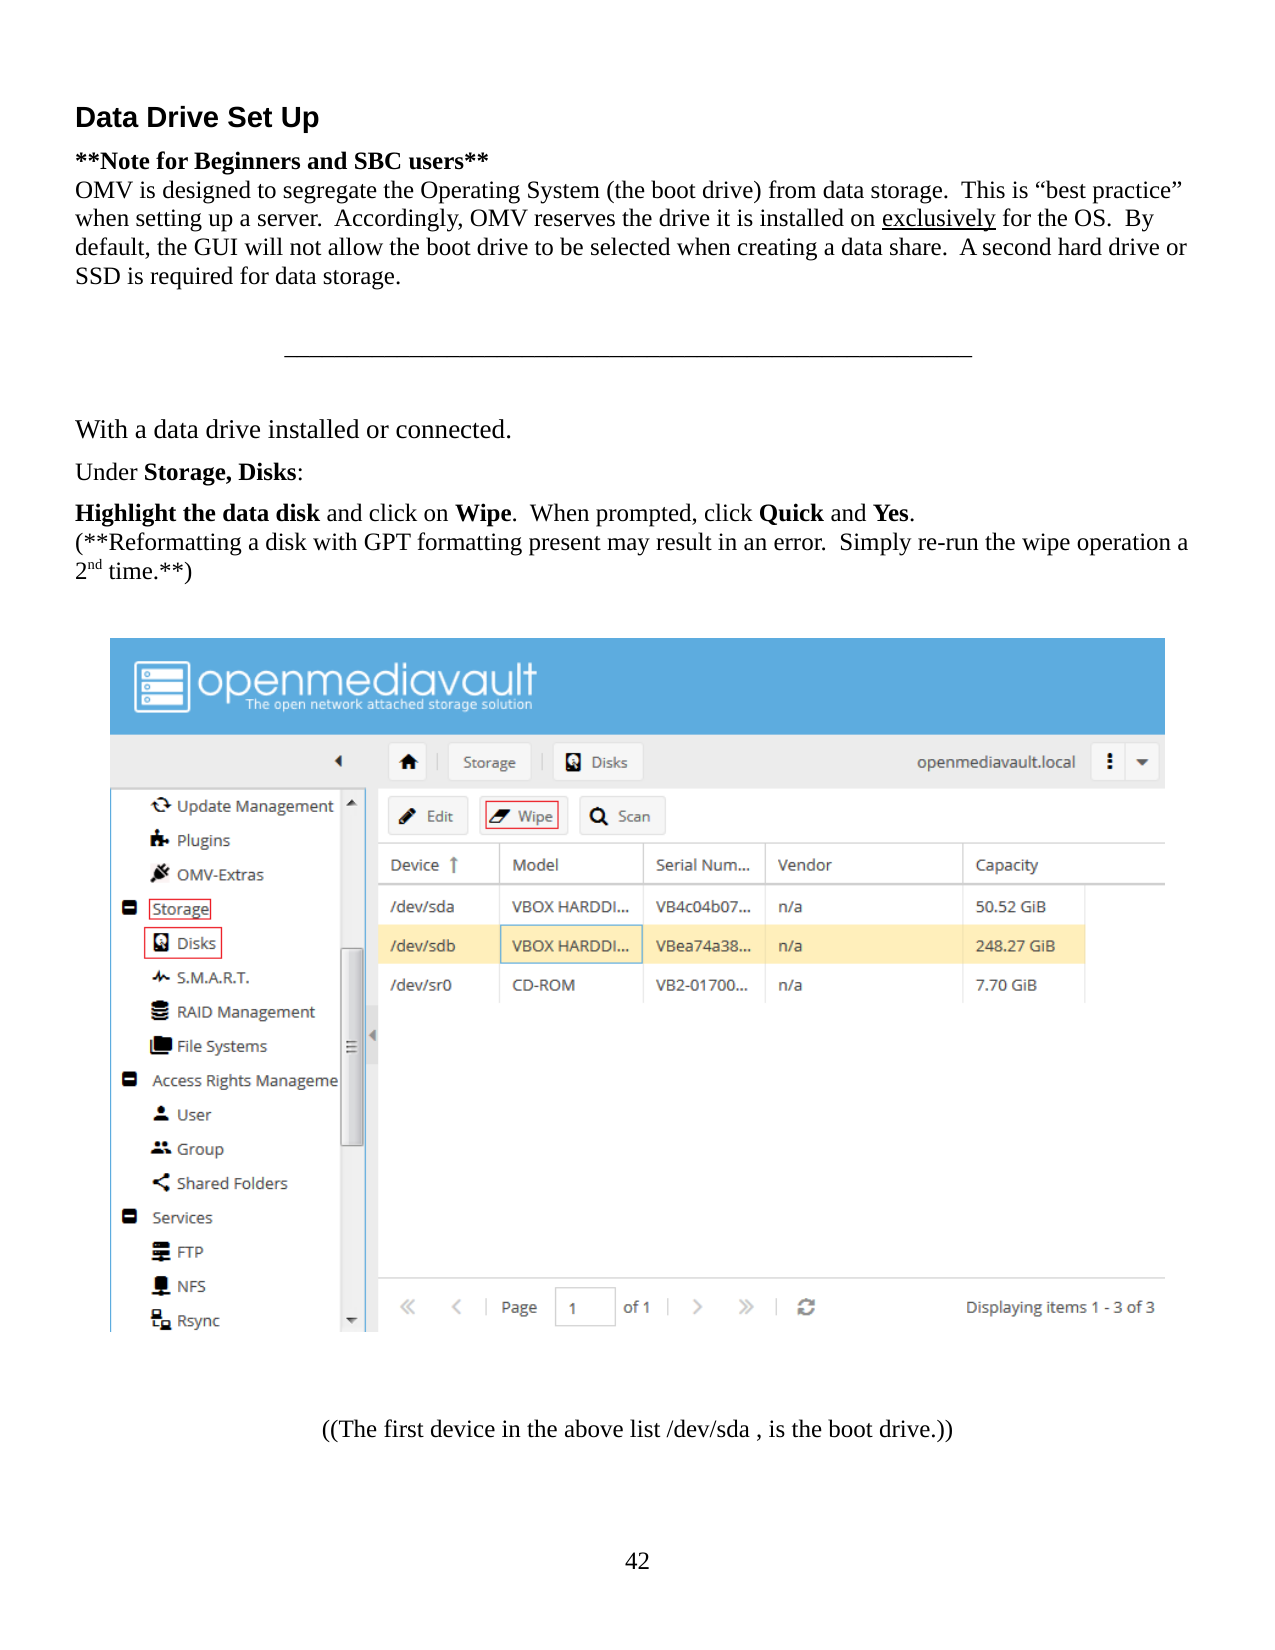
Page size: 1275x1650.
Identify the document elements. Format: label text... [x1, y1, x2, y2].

text Under Storage, Disks: [75, 457, 1200, 486]
text Highlight the data disk and click on Wipe. When prompted, click Quick and Yes. (**Reformatting a disk with GPT formatting present may result in an error. Simply re-run the wipe operation a 2nd time.**) [75, 498, 1200, 585]
text _______________________________________________________ [75, 302, 1200, 360]
text ((The first device in the above list /dev/sda , is the boot drive.)) [75, 1414, 1200, 1443]
text **Note for Beginners and SBC users** OMV is designed to segregate the Operating System (the boot drive) from data storage. This is “best practice” when setting up a server. Accordingly, OMV reserves the drive it is installed on exclusively for the OS. By default, the GUI will not allow the boot drive to be selected when creating a data share. A second hard drive or SSD is required for data storage. [75, 146, 1200, 290]
subtitle Data Drive Set Up [75, 100, 1200, 133]
text With a data drive installed or connected. [75, 413, 1200, 445]
